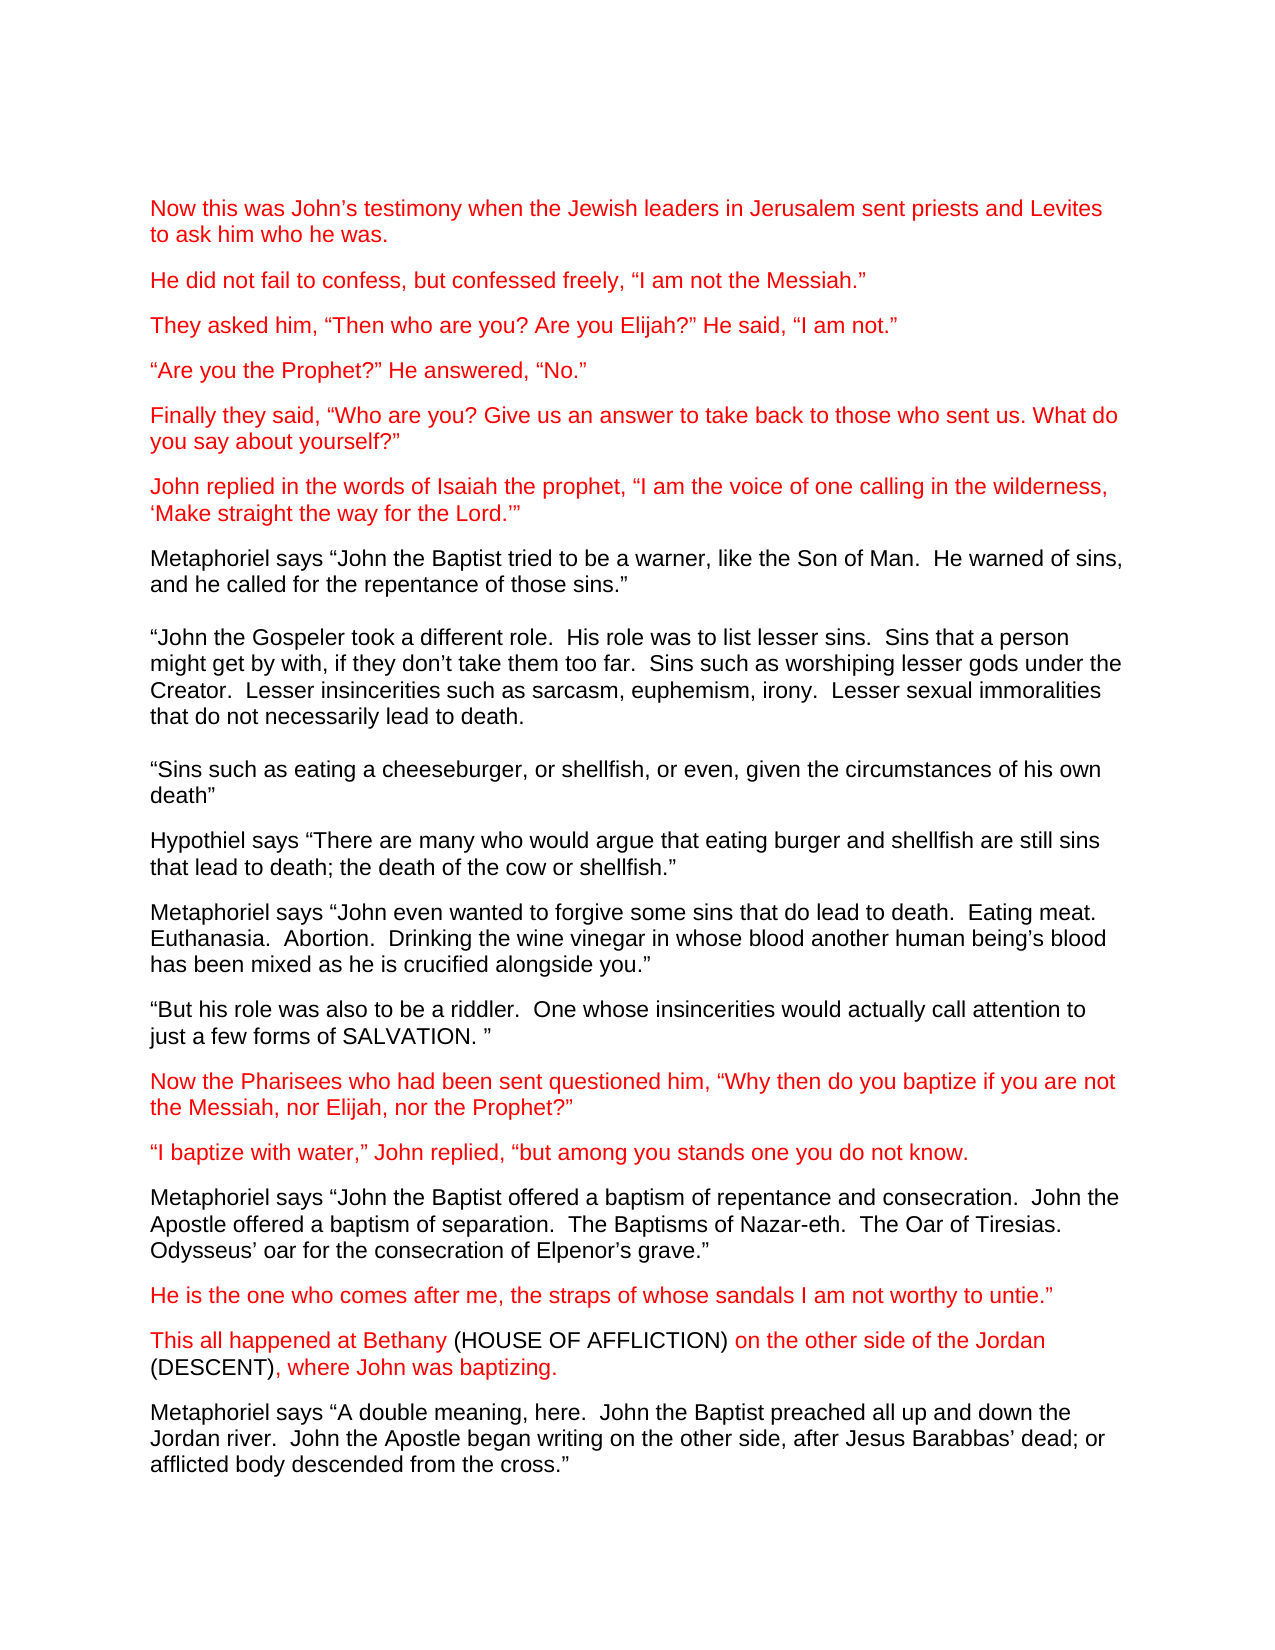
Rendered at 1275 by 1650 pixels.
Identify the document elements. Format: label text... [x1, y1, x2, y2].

text Metaphoriel says “A double meaning, here. John the Baptist preached all up and down the Jordan river. John the Apostle began writing on the other side, after Jesus Barabbas’ dead; or afflicted body descended from the cross.” [150, 1399, 1125, 1478]
text He is the one who comes after me, the straps of whose sandals I am not worthy to untie.” [150, 1282, 1125, 1308]
text John replied in the words of Isaiah the prophet, “I am the voice of one calling in the wilderness, ‘Make straight the way for the Lord.’” [150, 473, 1125, 526]
text Now the Pharisees who had been sent questioned him, “Why then do you baptize if you are not the Messiah, nor Elijah, nor the Prophet?” [150, 1068, 1125, 1121]
text He did not fail to confess, but confessed freely, “I am not the Messiah.” [150, 267, 1125, 293]
text Metaphoriel says “John the Baptist tried to be a warner, like the Son of Man. He warned of sins, and he called for the repentance of those sins.” “John the Gospeler took a different role. His role was to list lesser sins. Sins that a person might get by with, if they don’t take them too far. Sins such as worshiping lesser gods under the Creator. Lesser insincerities such as sarcasm, euphemism, irony. Lesser sexual immoralities that do not necessarily lead to death. “Sins such as eating a cheeseburger, or shellfish, or even, given the circumstances of his own death” [150, 545, 1125, 808]
text Metaphoriel says “John the Baptist offered a baptism of repentance and consecration. John the Apostle offered a baptism of separation. The Baptisms of Nazar-eth. The Oar of Tiresias. Odysseus’ oar for the consecration of Elpenor’s grave.” [150, 1184, 1125, 1263]
text They asked him, “Then who are you? Are you Elijah?” He said, “I am not.” [150, 312, 1125, 338]
text This all happened at Bethany (HOUSE OF AFFLICTION) on the other side of the Jordan (DESCENT), where John was baptizing. [150, 1327, 1125, 1380]
text “But his role was also to be a riddler. One whose insincerities would actually call attention to just a few forms of SALVATION. ” [150, 996, 1125, 1049]
text “I baptize with water,” John replied, “but among you stands one you do not know. [150, 1139, 1125, 1166]
text Hypothiel says “There are many who would argue that eating burger and shellfish are still sins that lead to death; the death of the cow or shellfish.” [150, 827, 1125, 880]
text Metaphoriel says “John even wanted to forgive some sins that do lead to death. Eating meat. Euthanasia. Abortion. Drinking the wine vinegar in whose blood another human being’s blood has been mixed as he is crucified alongside you.” [150, 898, 1125, 978]
text Finally they said, “Who are you? Give us an answer to take back to those who sent us. What do you say about yourself?” [150, 402, 1125, 454]
text Now this was John’s testimony when the Jewish leaders in Jerusalem sent priests and Levites to ask him who he was. [150, 195, 1125, 248]
text “Are you the Prophet?” He answered, “No.” [150, 357, 1125, 383]
